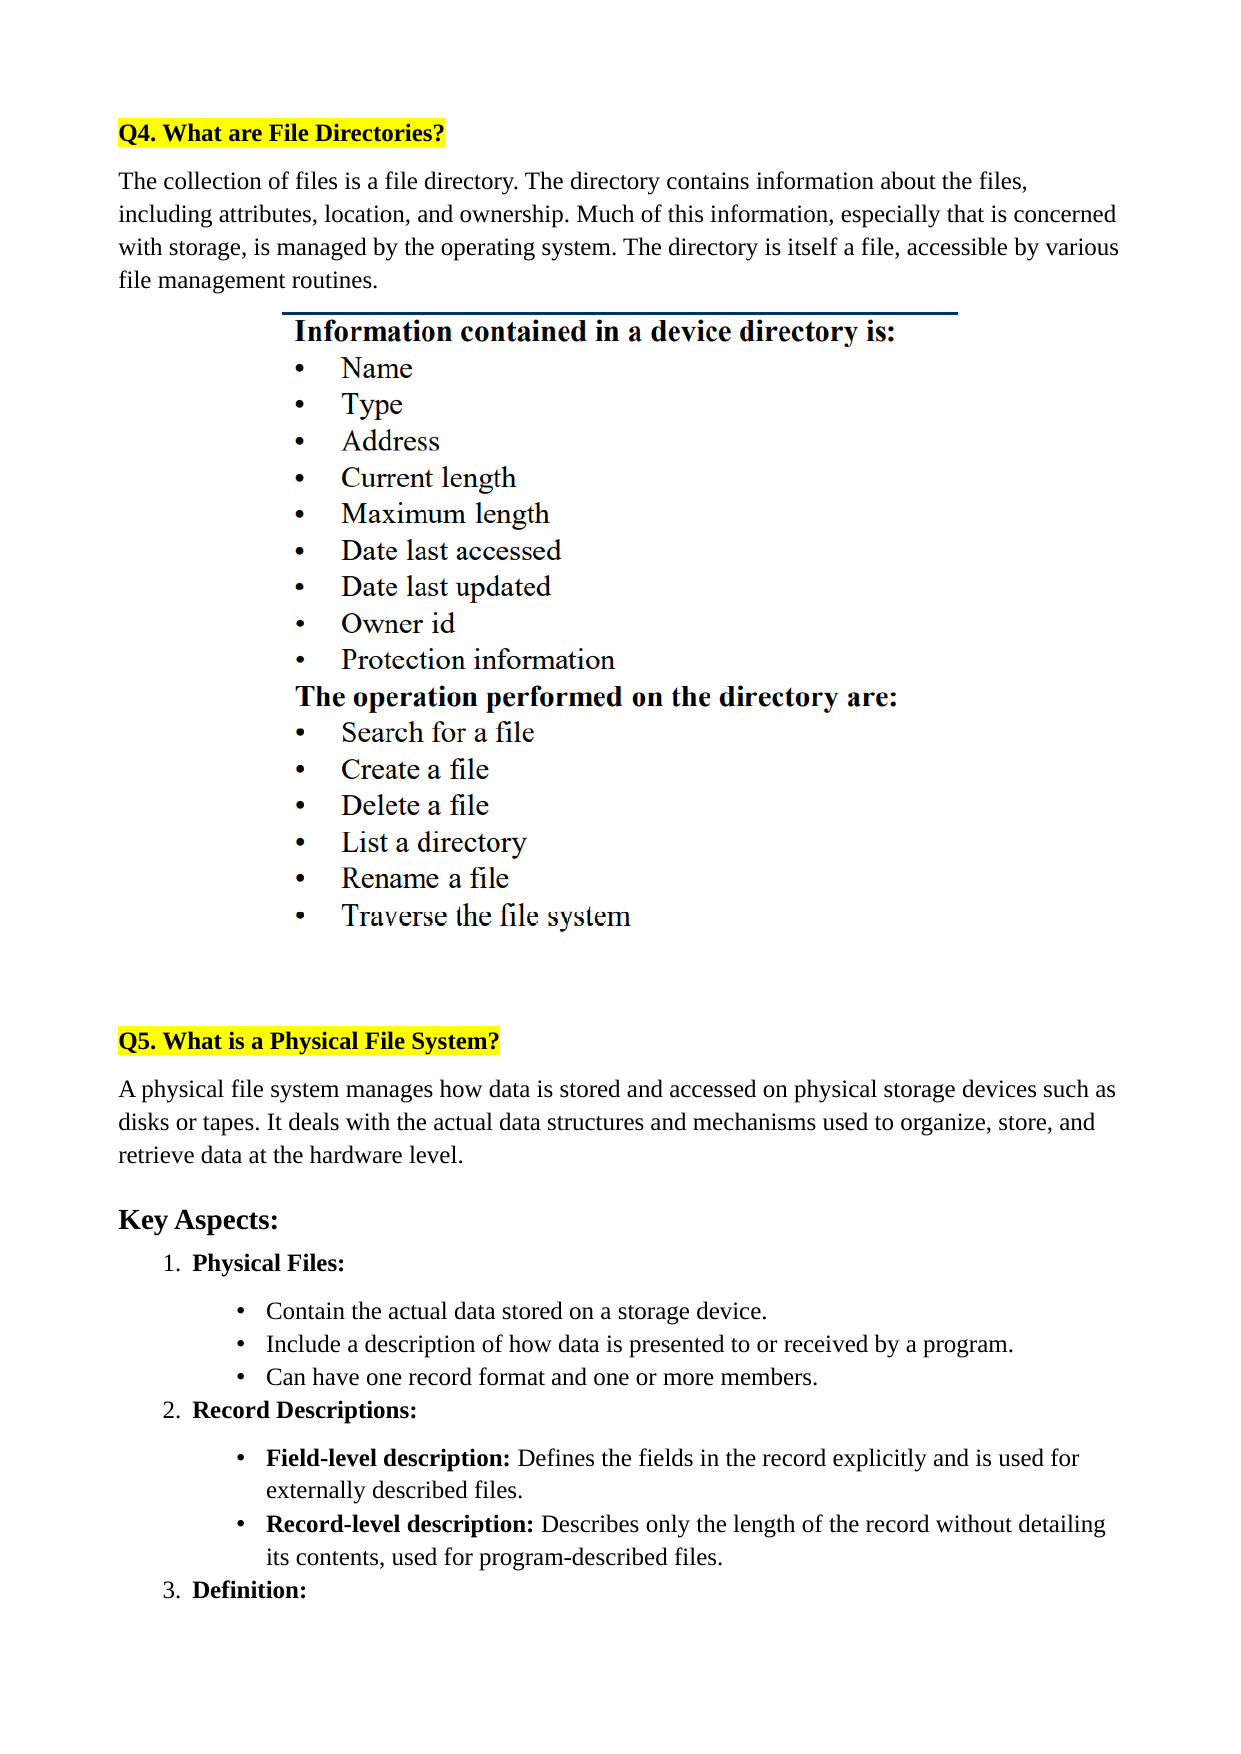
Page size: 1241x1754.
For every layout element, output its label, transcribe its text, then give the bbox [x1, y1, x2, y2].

list Physical Files: [162, 1248, 1122, 1277]
text The collection of files is a file directory. The directory contains information about the files, including attributes, location, and ownership. Much of this information, especially that is concerned with storage, is managed by the operating system. The directory is itself a file, accessible by various file management routines. [118, 166, 1122, 293]
subtitle Key Aspects: [118, 1202, 1122, 1236]
list Include a description of how data is presented to or received by a program. [236, 1329, 1122, 1358]
list Field-level description: Defines the fields in the record explicitly and is used for externally described files. [236, 1443, 1122, 1504]
text Q4. What are File Directories? [118, 118, 1122, 147]
text Q5. What is a Physical File System? [118, 1026, 1122, 1055]
picture [282, 312, 959, 937]
list Record-level description: Describes only the length of the record without detailing its contents, used for program-described files. [236, 1509, 1122, 1570]
list Can have one record format and one or more members. [236, 1362, 1122, 1391]
list Contain the actual data stored on a storage device. [236, 1296, 1122, 1325]
list Record Descriptions: [162, 1395, 1122, 1424]
text A physical file system manages how data is stored and accessed on physical storage devices such as disks or tapes. It deals with the actual data structures and mechanisms used to organize, store, and retrieve data at the hardware level. [118, 1074, 1122, 1169]
list Definition: [162, 1575, 1122, 1603]
